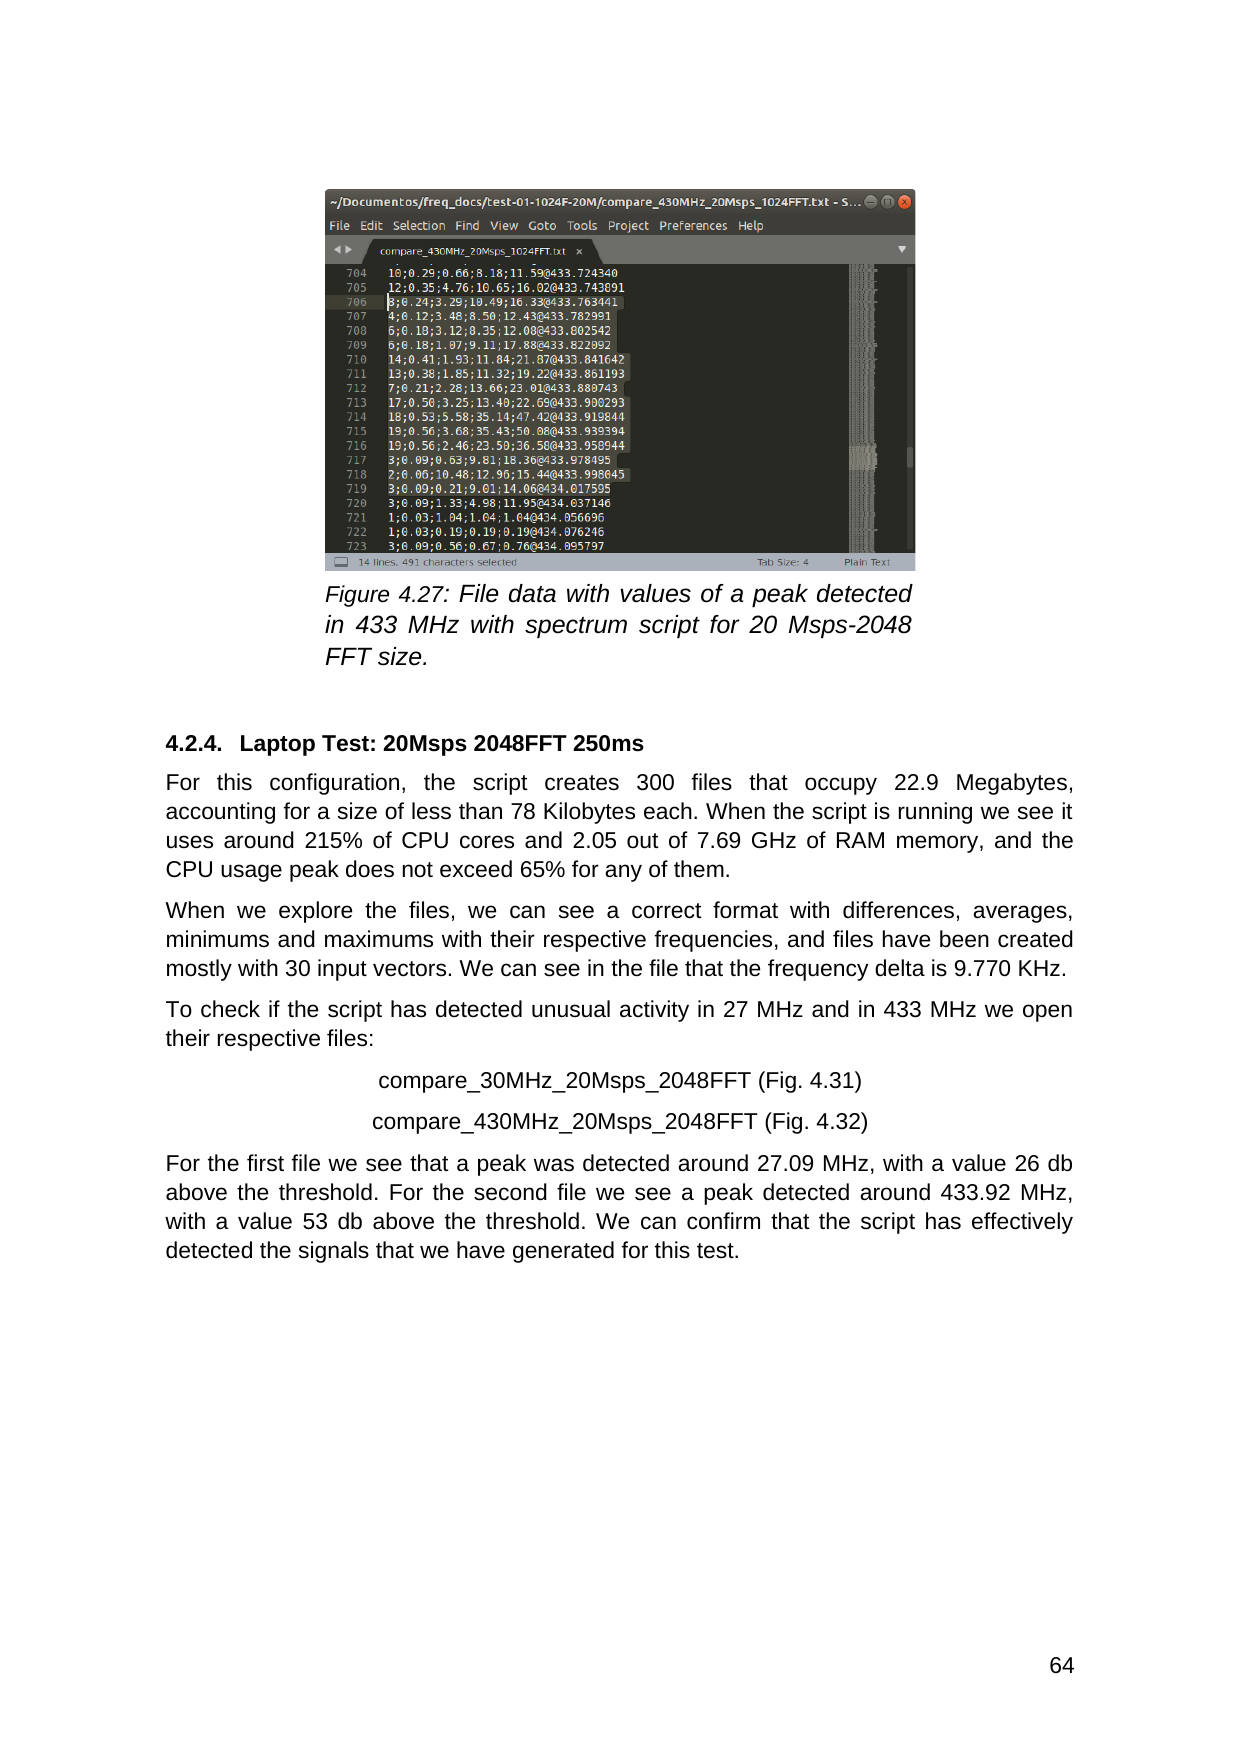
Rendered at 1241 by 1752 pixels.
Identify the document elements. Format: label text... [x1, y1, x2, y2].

text For this configuration, the script creates 300 files that occupy 22.9 Megabytes, accounting for a size of less than 78 Kilobytes each. When the script is running we see it uses around 215% of CPU cores and 2.05 out of 7.69 GHz of RAM memory, and the CPU usage peak does not exceed 65% for any of them. [165, 769, 1075, 882]
text compare_30MHz_20Msps_2048FFT (Fig. 4.31) [165, 1067, 1075, 1093]
subtitle Laptop Test: 20Msps 2048FFT 250ms [165, 727, 1075, 756]
text When we explore the files, we can see a correct format with differences, averages, minimums and maximums with their respective frequencies, and files have been created mostly with 30 input vectors. We can see in the file that the frequency delta is 9.770 KHz. [165, 897, 1075, 981]
text To check if the script has detected unusual activity in 27 MHz and in 433 MHz we open their respective files: [165, 996, 1075, 1052]
text For the first file we see that a peak was detected around 27.09 MHz, with a value 26 db above the threshold. For the second file we see a peak detected around 433.92 MHz, with a value 53 db above the threshold. We can confirm that the script has effectively detected the signals that we have generated for this test. [165, 1150, 1075, 1263]
picture [325, 189, 916, 571]
text Figure 4.27: File data with values of a peak detected in 433 MHz with spectrum script for 20 Msps-2048 FFT size. [325, 571, 915, 671]
text compare_430MHz_20Msps_2048FFT (Fig. 4.32) [165, 1108, 1075, 1135]
